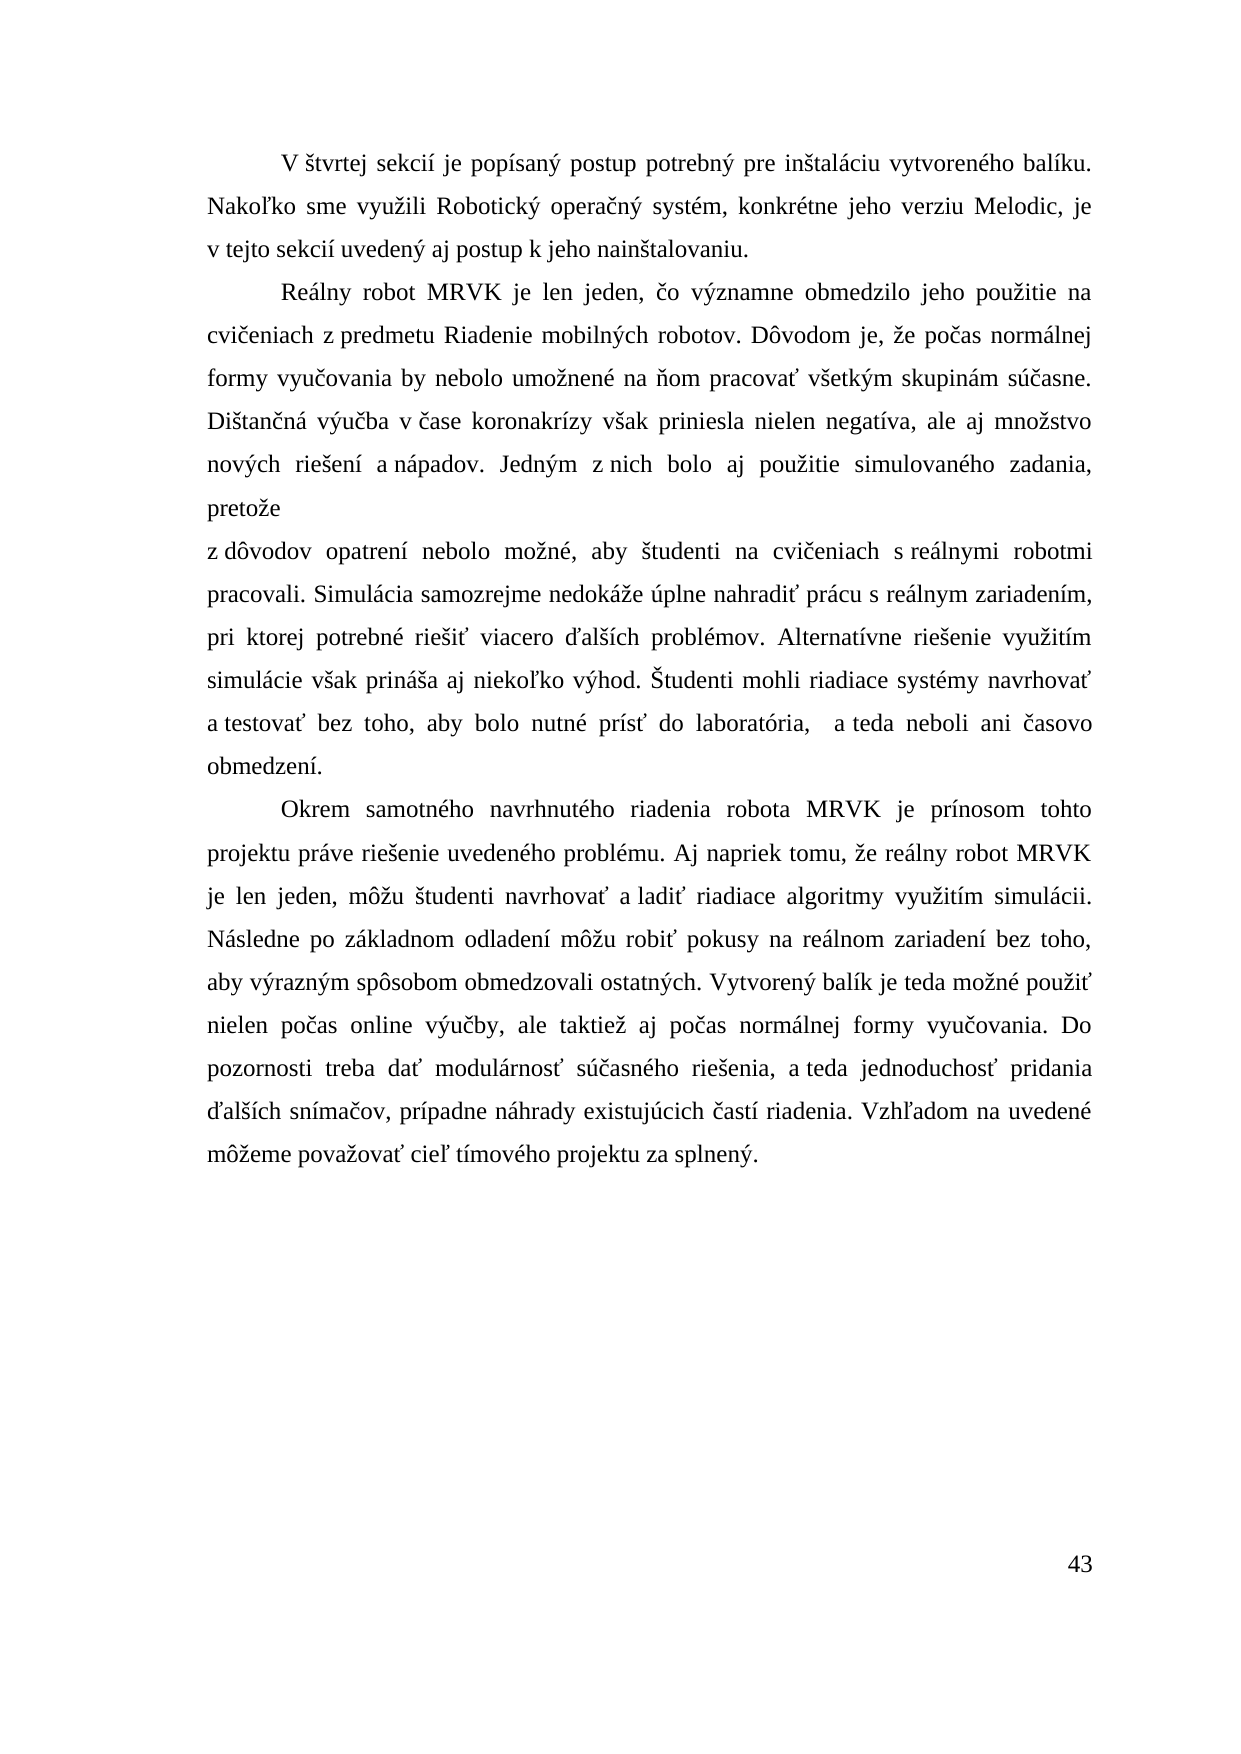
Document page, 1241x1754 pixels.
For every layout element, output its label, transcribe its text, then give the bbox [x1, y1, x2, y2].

text Okrem samotného navrhnutého riadenia robota MRVK je prínosom tohto projektu práve riešenie uvedeného problému. Aj napriek tomu, že reálny robot MRVK je len jeden, môžu študenti navrhovať a ladiť riadiace algoritmy využitím simulácii. Následne po základnom odladení môžu robiť pokusy na reálnom zariadení bez toho, aby výrazným spôsobom obmedzovali ostatných. Vytvorený balík je teda možné použiť nielen počas online výučby, ale taktiež aj počas normálnej formy vyučovania. Do pozornosti treba dať modulárnosť súčasného riešenia, a teda jednoduchosť pridania ďalších snímačov, prípadne náhrady existujúcich častí riadenia. Vzhľadom na uvedené môžeme považovať cieľ tímového projektu za splnený. [207, 794, 1092, 1168]
text Reálny robot MRVK je len jeden, čo významne obmedzilo jeho použitie na cvičeniach z predmetu Riadenie mobilných robotov. Dôvodom je, že počas normálnej formy vyučovania by nebolo umožnené na ňom pracovať všetkým skupinám súčasne. Dištančná výučba v čase koronakrízy však priniesla nielen negatíva, ale aj množstvo nových riešení a nápadov. Jedným z nich bolo aj použitie simulovaného zadania, pretože [207, 277, 1092, 521]
text z dôvodov opatrení nebolo možné, aby študenti na cvičeniach s reálnymi robotmi pracovali. Simulácia samozrejme nedokáže úplne nahradiť prácu s reálnym zariadením, pri ktorej potrebné riešiť viacero ďalších problémov. Alternatívne riešenie využitím simulácie však prináša aj niekoľko výhod. Študenti mohli riadiace systémy navrhovať a testovať bez toho, aby bolo nutné prísť do laboratória, a teda neboli ani časovo obmedzení. [207, 536, 1092, 780]
text V štvrtej sekcií je popísaný postup potrebný pre inštaláciu vytvoreného balíku. Nakoľko sme využili Robotický operačný systém, konkrétne jeho verziu Melodic, je v tejto sekcií uvedený aj postup k jeho nainštalovaniu. [207, 148, 1092, 263]
